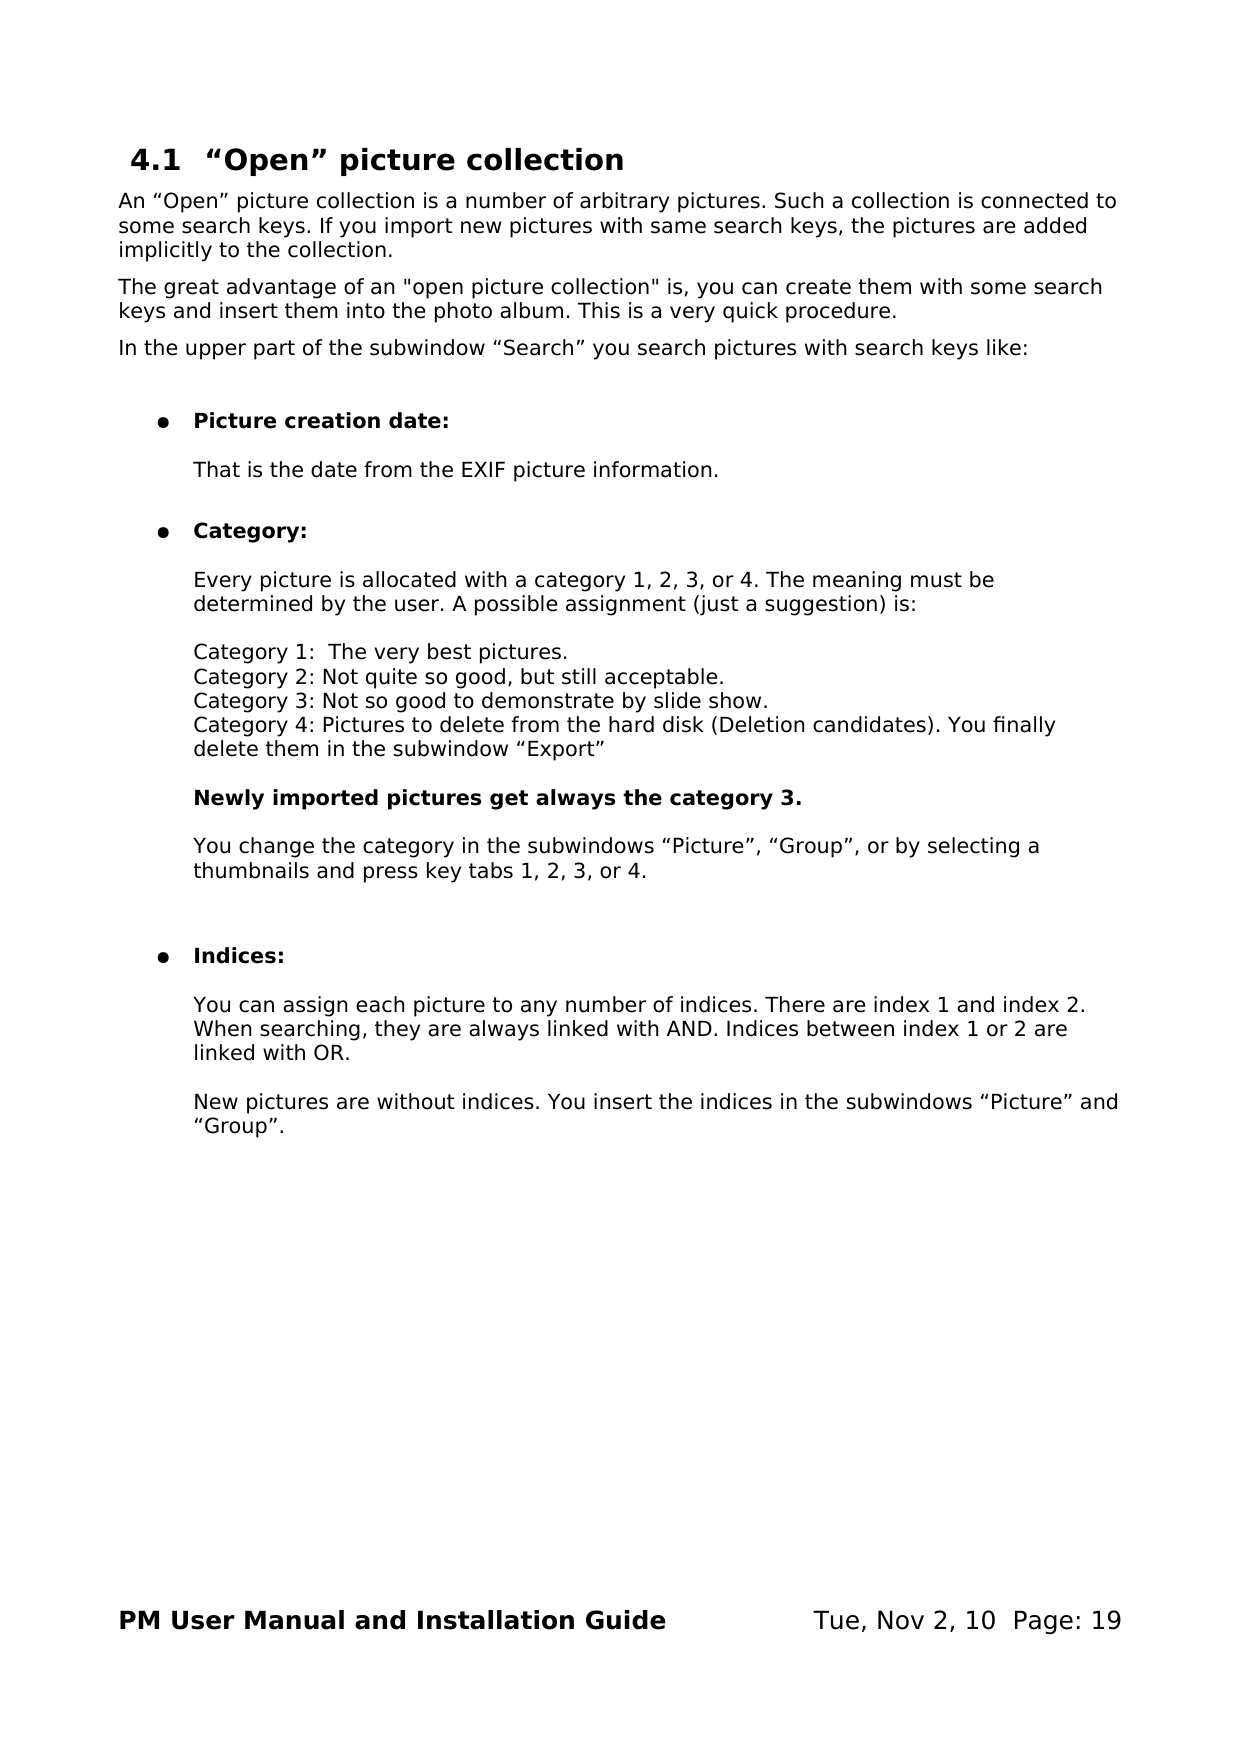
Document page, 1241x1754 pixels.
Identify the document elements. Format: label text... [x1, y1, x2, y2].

subtitle “Open” picture collection [130, 143, 1122, 177]
text In the upper part of the subwindow “Search” you search pictures with search keys like: [118, 336, 1122, 360]
text An “Open” picture collection is a number of arbitrary pictures. Such a collection is connected to some search keys. If you import new pictures with same search keys, the pictures are added implicitly to the collection. [118, 189, 1122, 262]
list Category: Every picture is allocated with a category 1, 2, 3, or 4. The meaning must be determined by the user. A possible assignment (just a suggestion) is: Category 1: The very best pictures. Category 2: Not quite so good, but still acceptable. Category 3: Not so good to demonstrate by slide show. Category 4: Pictures to delete from the hard disk (Deletion candidates). You finally delete them in the subwindow “Export” Newly imported pictures get always the category 3. You change the category in the subwindows “Picture”, “Group”, or by selecting a thumbnails and press key tabs 1, 2, 3, or 4. [156, 519, 1122, 932]
list Picture creation date: That is the date from the EXIF picture information. [156, 409, 1122, 507]
list Indices: You can assign each picture to any number of indices. There are index 1 and index 2. When searching, they are always linked with AND. Indices between index 1 or 2 are linked with OR. New pictures are without indices. You insert the indices in the subwindows “Picture” and “Group”. [156, 944, 1122, 1163]
text The great advantage of an "open picture collection" is, you can create them with some search keys and insert them into the photo album. This is a very quick procedure. [118, 275, 1122, 323]
